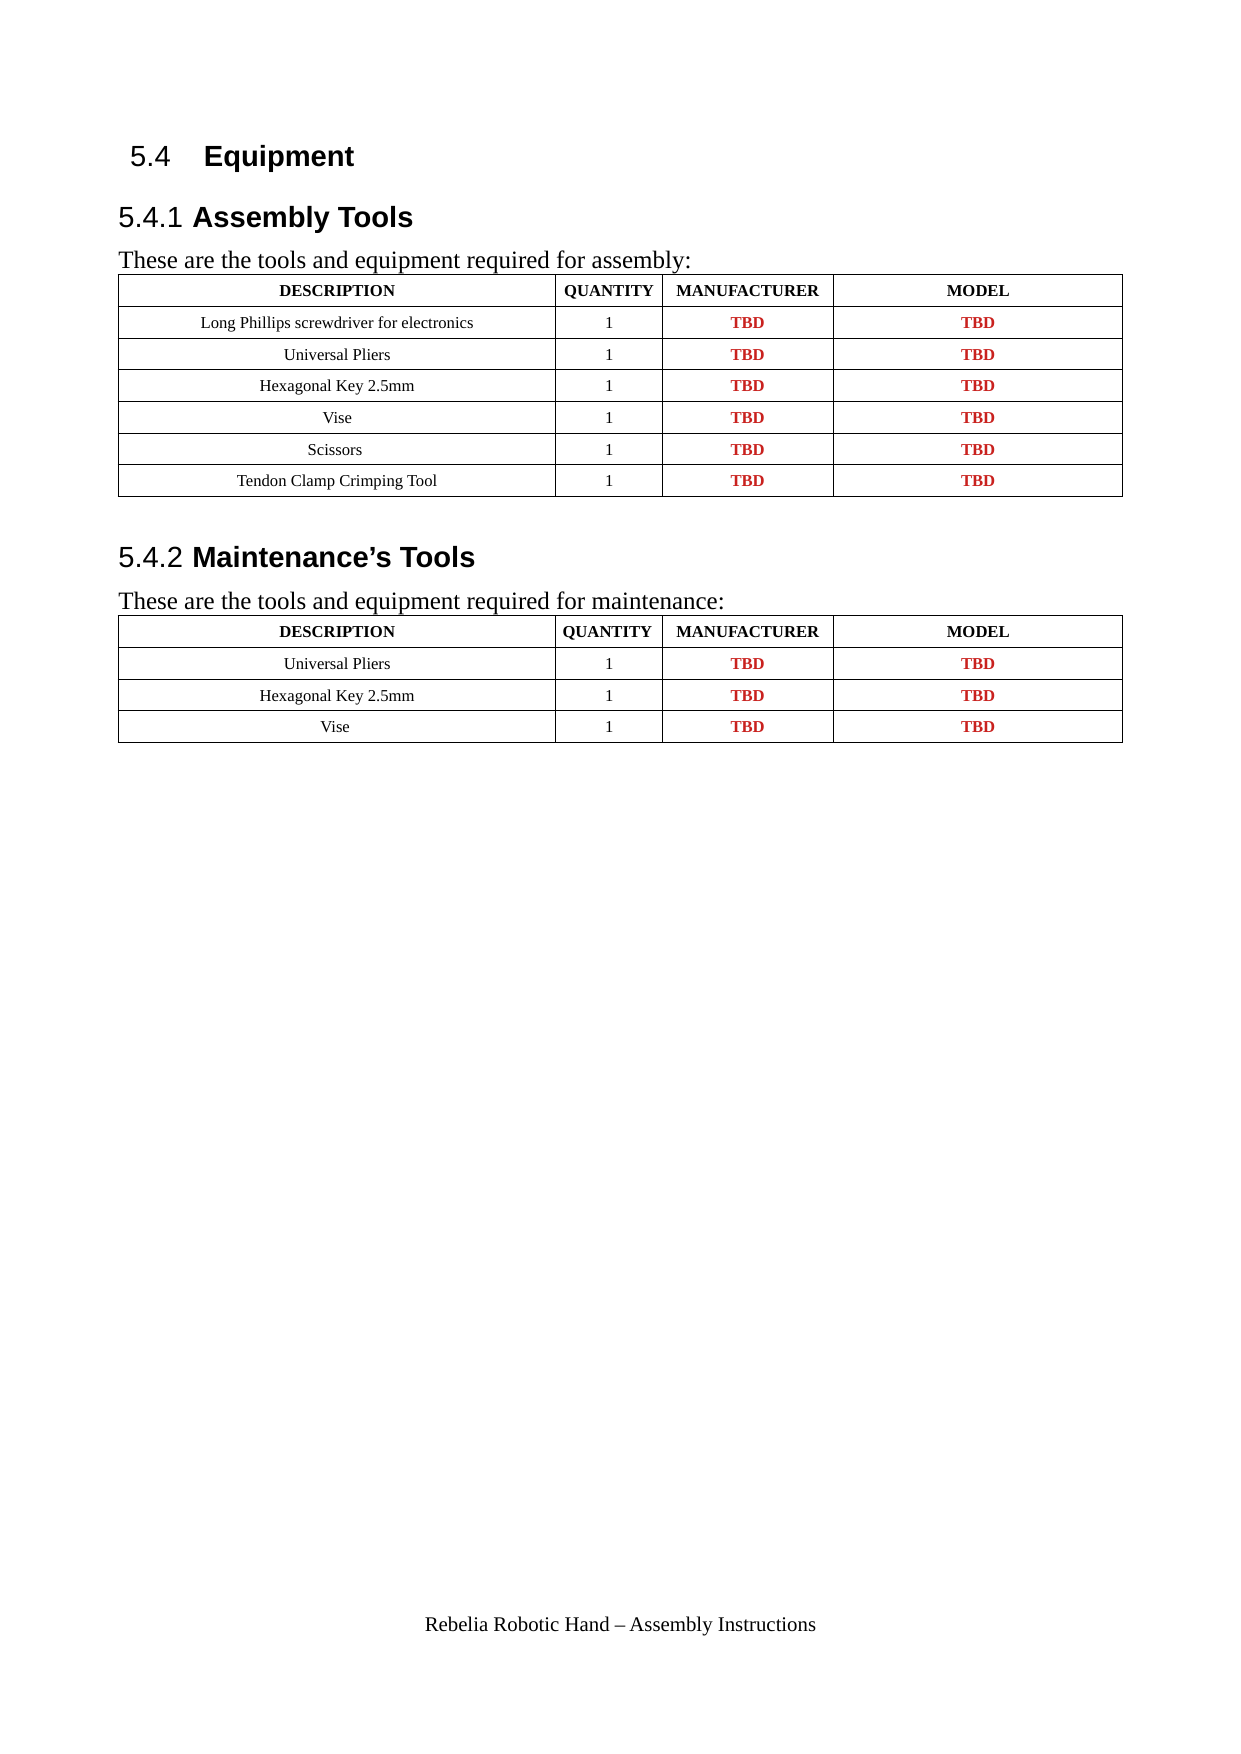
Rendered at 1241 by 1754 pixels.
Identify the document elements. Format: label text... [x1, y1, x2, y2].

table_cell Vise [119, 402, 555, 433]
table_cell TBD [663, 402, 833, 433]
table_cell TBD [663, 648, 833, 678]
table_cell TBD [663, 434, 833, 464]
table_cell TBD [663, 711, 833, 742]
table_cell Vise [119, 711, 555, 742]
table_header MODEL [834, 616, 1122, 647]
text These are the tools and equipment required for assembly: [118, 246, 1123, 274]
table_cell TBD [834, 402, 1122, 433]
table_header QUANTITY [556, 616, 662, 647]
table_cell 1 [556, 339, 662, 369]
table_cell Long Phillips screwdriver for electronics [119, 307, 555, 338]
table_cell TBD [834, 307, 1122, 338]
table_cell Tendon Clamp Crimping Tool [119, 465, 555, 496]
table_cell TBD [663, 680, 833, 710]
table_cell 1 [556, 370, 662, 401]
text These are the tools and equipment required for maintenance: [118, 586, 1123, 615]
table_cell TBD [834, 680, 1122, 710]
table_cell Hexagonal Key 2.5mm [119, 680, 555, 710]
table_cell TBD [663, 465, 833, 496]
table_header MODEL [834, 275, 1122, 306]
table_cell TBD [834, 370, 1122, 401]
table_cell 1 [556, 434, 662, 464]
table_header DESCRIPTION [119, 275, 555, 306]
table_header DESCRIPTION [119, 616, 555, 647]
table_cell TBD [834, 711, 1122, 742]
table_cell TBD [834, 434, 1122, 464]
table_cell TBD [834, 465, 1122, 496]
table_cell TBD [834, 339, 1122, 369]
table_cell TBD [834, 648, 1122, 678]
table_cell 1 [556, 648, 662, 678]
table_cell Universal Pliers [119, 648, 555, 678]
table_cell Hexagonal Key 2.5mm [119, 370, 555, 401]
table_cell TBD [663, 339, 833, 369]
table_cell 1 [556, 402, 662, 433]
subtitle Assembly Tools [118, 199, 1123, 233]
subtitle Maintenance’s Tools [118, 540, 1123, 574]
table_header MANUFACTURER [663, 275, 833, 306]
table_cell 1 [556, 680, 662, 710]
table_cell 1 [556, 307, 662, 338]
table_cell TBD [663, 307, 833, 338]
table_header MANUFACTURER [663, 616, 833, 647]
table_header QUANTITY [556, 275, 662, 306]
table_cell 1 [556, 711, 662, 742]
table_cell Universal Pliers [119, 339, 555, 369]
table_cell 1 [556, 465, 662, 496]
table_cell TBD [663, 370, 833, 401]
table_cell Scissors [119, 434, 555, 464]
subtitle Equipment [130, 139, 1123, 172]
